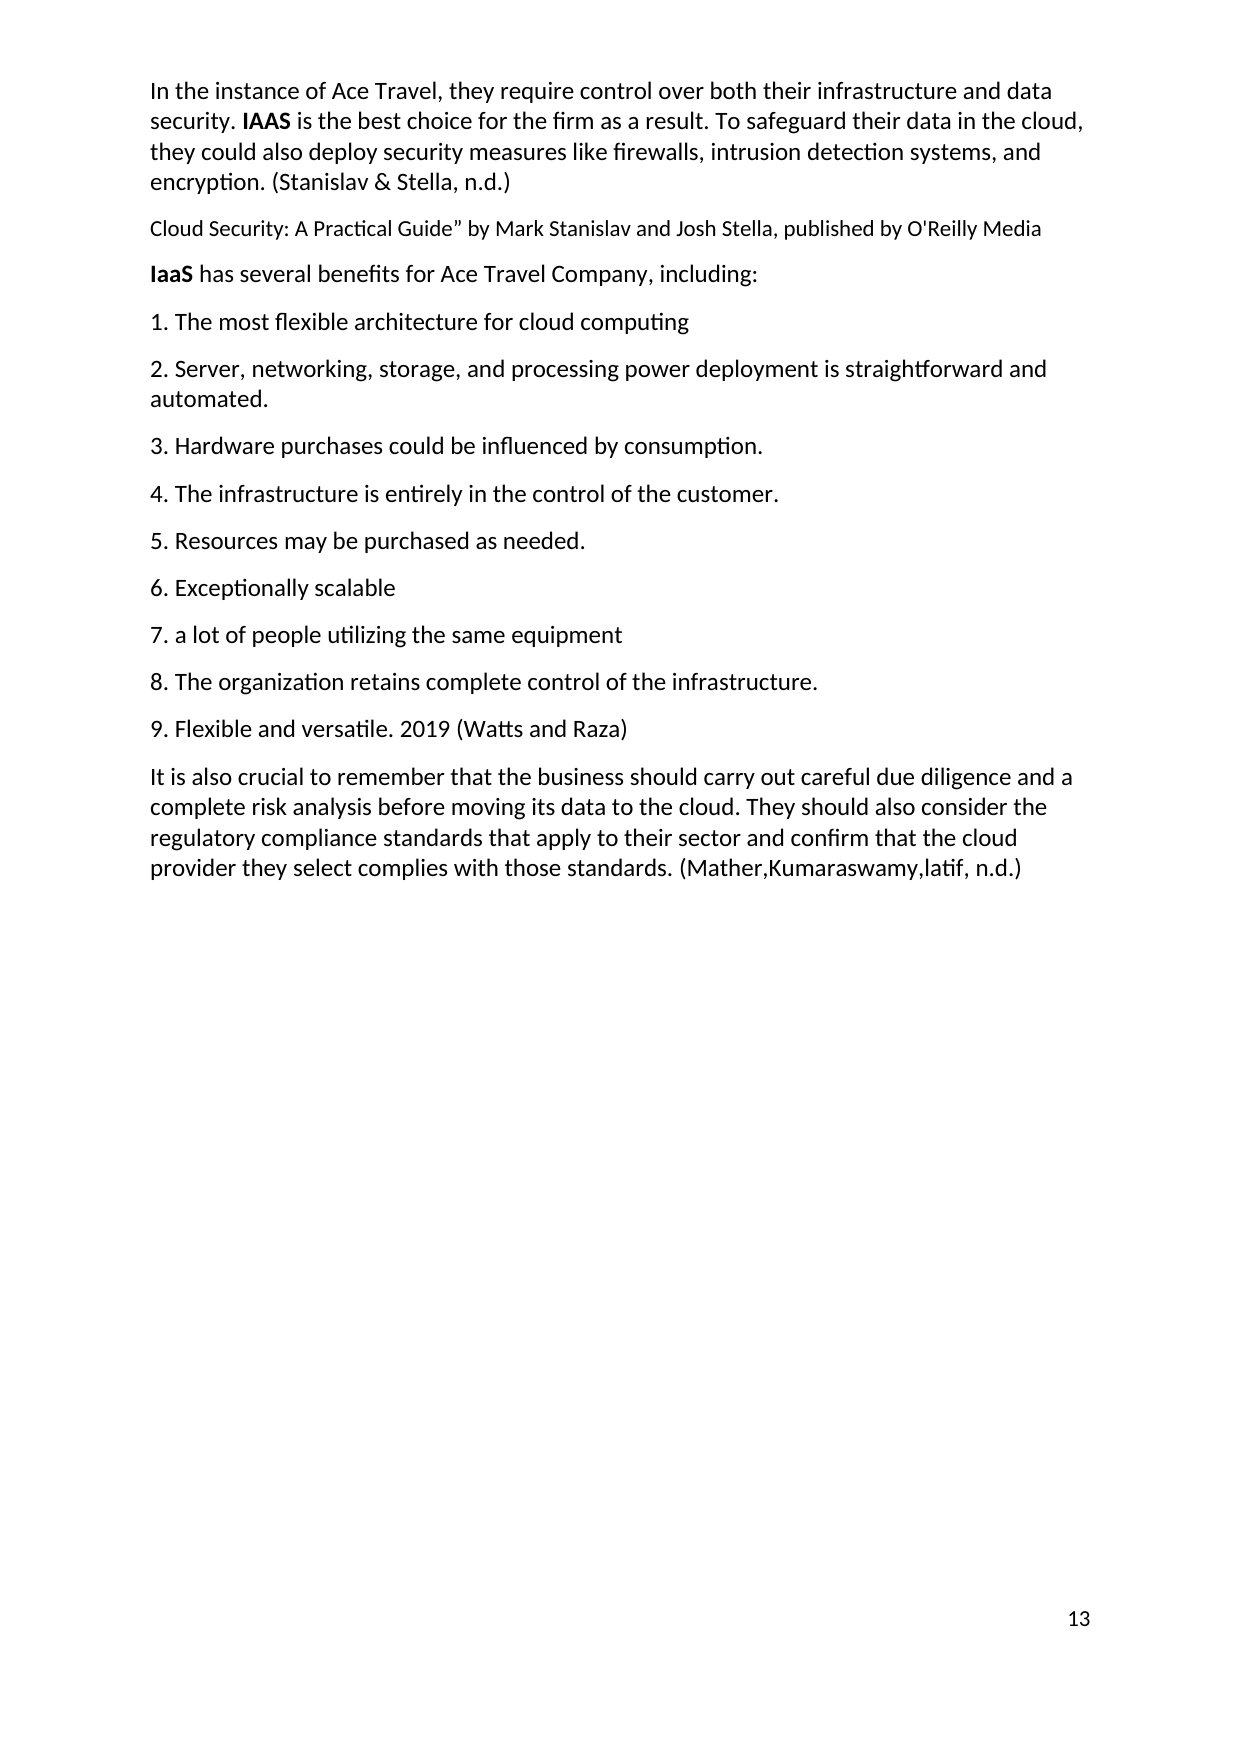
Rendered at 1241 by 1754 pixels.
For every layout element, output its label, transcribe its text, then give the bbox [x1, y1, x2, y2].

text 6. Exceptionally scalable [150, 572, 1090, 603]
text 4. The infrastructure is entirely in the control of the customer. [150, 478, 1090, 508]
text 2. Server, networking, storage, and processing power deployment is straightforward and automated. [150, 353, 1090, 414]
text 9. Flexible and versatile. 2019 (Watts and Raza) [150, 714, 1090, 744]
text In the instance of Ace Travel, they require control over both their infrastructure and data security. IAAS is the best choice for the firm as a result. To safeguard their data in the cloud, they could also deploy security measures like firewalls, intrusion detection systems, and encryption. (Stanislav & Stella, n.d.) [150, 75, 1090, 197]
text 5. Resources may be purchased as needed. [150, 525, 1090, 555]
text It is also crucial to remember that the business should carry out careful due diligence and a complete risk analysis before moving its data to the cloud. They should also consider the regulatory compliance standards that apply to their sector and confirm that the cloud provider they select complies with those standards. (Mather,Kumaraswamy,latif, n.d.) [150, 761, 1090, 883]
text 8. The organization retains complete control of the infrastructure. [150, 666, 1090, 697]
text 1. The most flexible architecture for cloud computing [150, 306, 1090, 336]
text 7. a lot of people utilizing the same equipment [150, 619, 1090, 650]
text Cloud Security: A Practical Guide” by Mark Stanislav and Josh Stella, published by O'Reilly Media [150, 214, 1090, 242]
text 3. Hardware purchases could be influenced by consumption. [150, 431, 1090, 461]
text IaaS has several benefits for Ace Travel Company, including: [150, 258, 1090, 289]
